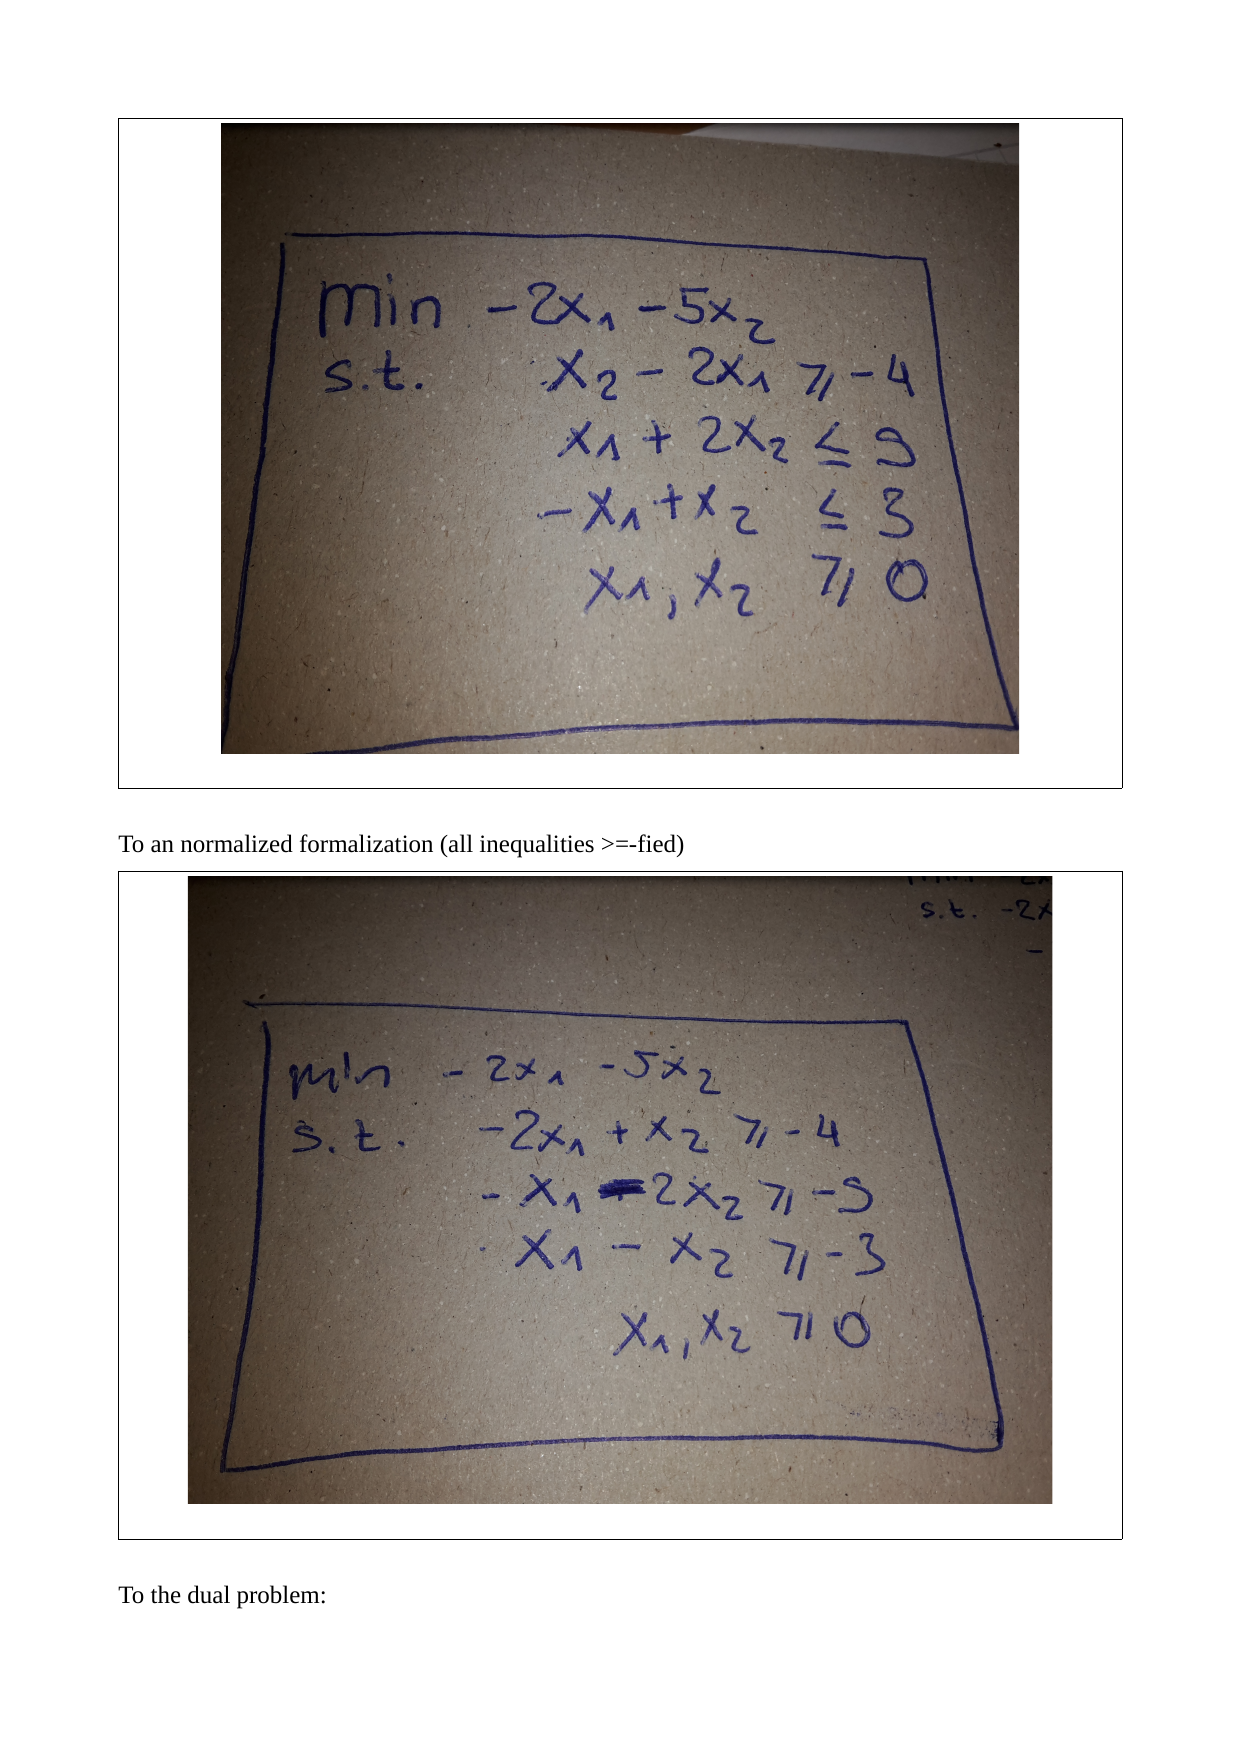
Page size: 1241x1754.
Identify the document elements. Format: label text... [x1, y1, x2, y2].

text To the dual problem: [118, 1580, 1122, 1608]
table_header [119, 872, 1122, 1538]
table_header [119, 754, 1122, 788]
picture [221, 123, 1020, 754]
table_header [119, 119, 1122, 753]
text To an normalized formalization (all inequalities >=-fied) [118, 829, 1122, 858]
picture [187, 876, 1053, 1504]
